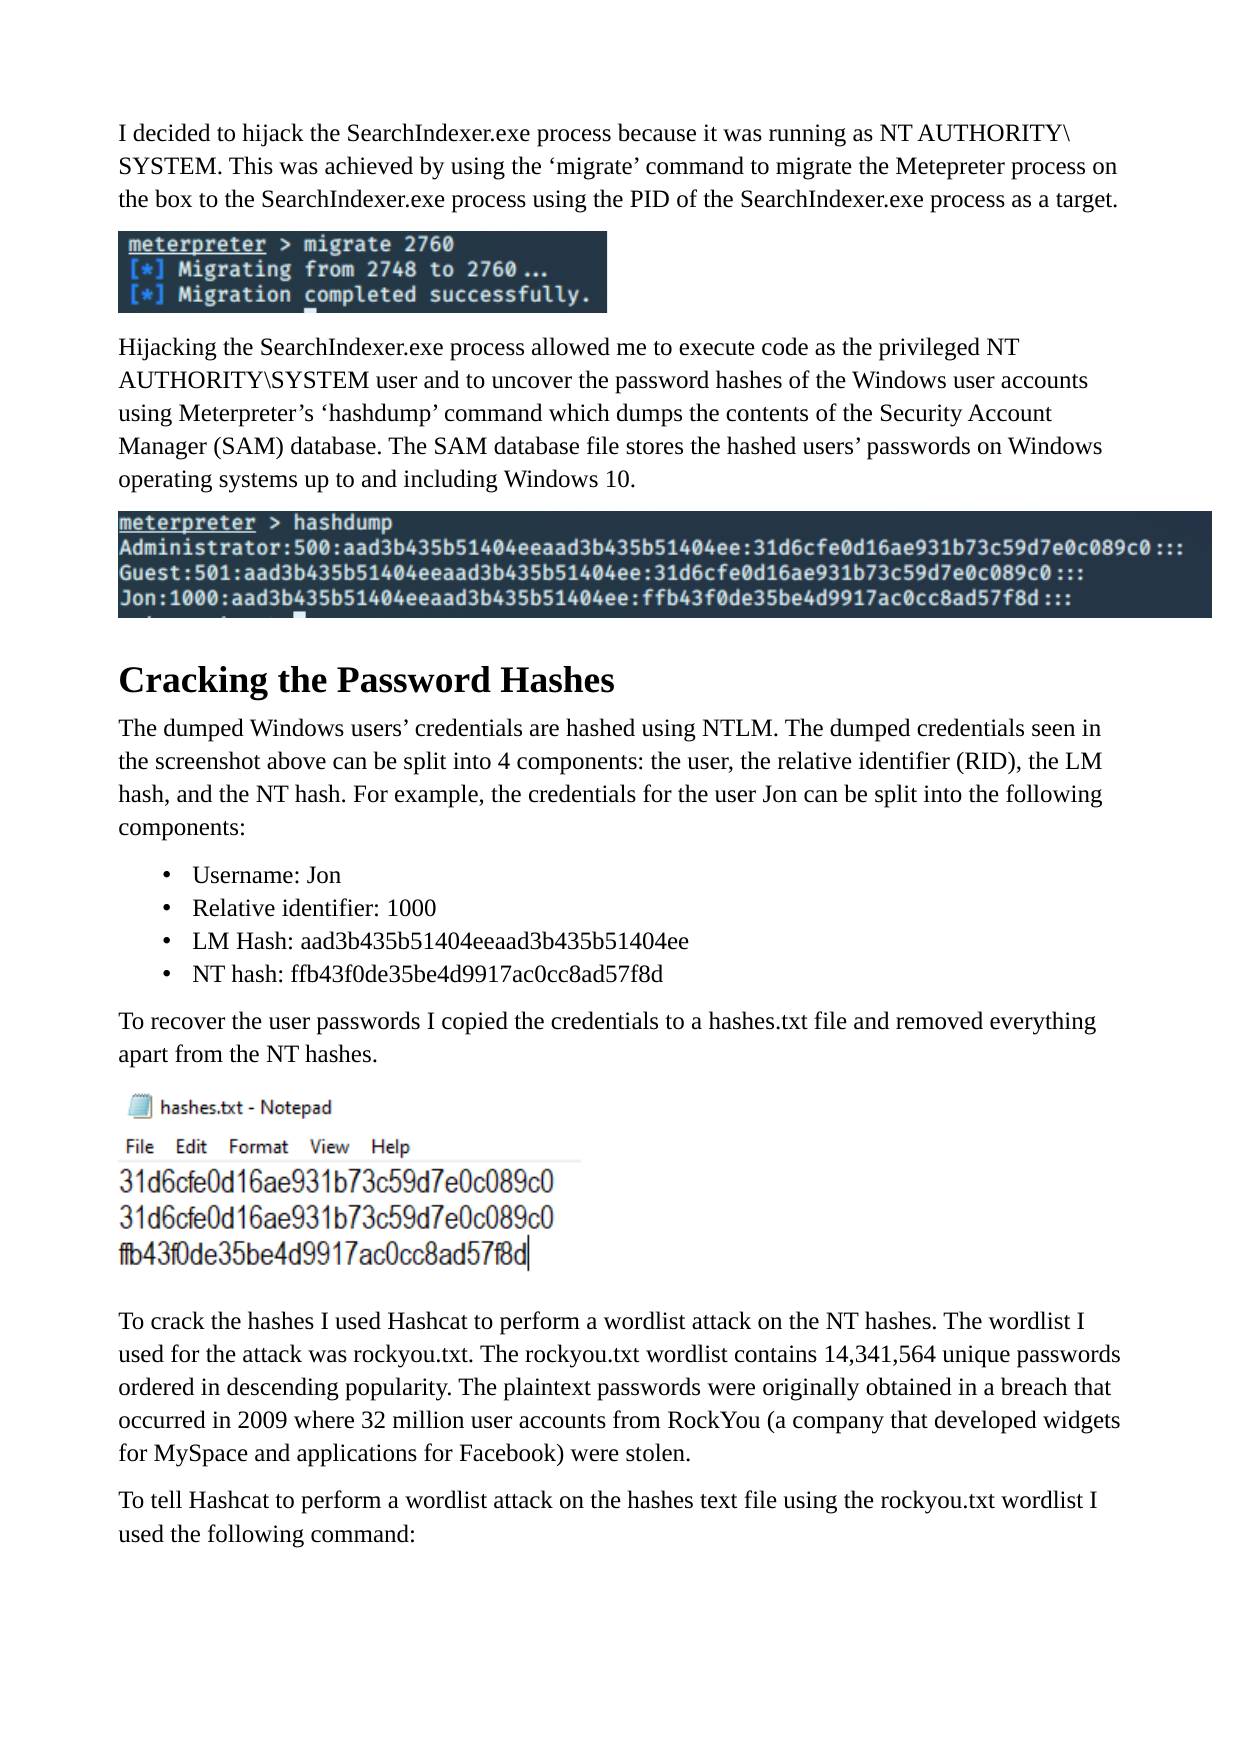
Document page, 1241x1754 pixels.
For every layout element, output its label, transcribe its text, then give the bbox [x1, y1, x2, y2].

text To recover the user passwords I copied the credentials to a hashes.txt file and removed everything apart from the NT hashes. [118, 1006, 1122, 1068]
text To crack the hashes I used Hashcat to perform a wordlist attack on the NT hashes. The wordlist I used for the attack was rockyou.txt. The rockyou.txt wordlist contains 14,341,564 unique passwords ordered in descending popularity. The plaintext passwords were originally obtained in a breach that occurred in 2009 where 32 million user accounts from RockYou (a company that developed widgets for MySpace and applications for Facebook) were stolen. [118, 1306, 1122, 1467]
list LM Hash: aad3b435b51404eeaad3b435b51404ee [162, 926, 1122, 954]
text To tell Hashcat to perform a wordlist attack on the hashes text file using the rockyou.txt wordlist I used the following command: [118, 1486, 1122, 1547]
text The dumped Windows users’ credentials are hashed using NTLM. The dumped credentials seen in the screenshot above can be split into 4 components: the user, the relative identifier (RID), the LM hash, and the NT hash. For example, the credentials for the user Jon can be split into the following components: [118, 713, 1122, 841]
text I decided to hijack the SearchIndexer.exe process because it was running as NT AUTHORITY\SYSTEM. This was achieved by using the ‘migrate’ command to migrate the Metepreter process on the box to the SearchIndexer.exe process using the PID of the SearchIndexer.exe process as a target. [118, 118, 1122, 213]
list Username: Jon [162, 860, 1122, 888]
picture [118, 231, 608, 313]
subtitle Cracking the Password Hashes [118, 657, 1122, 701]
list NT hash: ffb43f0de35be4d9917ac0cc8ad57f8d [162, 959, 1122, 988]
picture [118, 1087, 581, 1287]
picture [118, 511, 1212, 618]
text Hijacking the SearchIndexer.exe process allowed me to execute code as the privileged NT AUTHORITY\SYSTEM user and to uncover the password hashes of the Windows user accounts using Meterpreter’s ‘hashdump’ command which dumps the contents of the Security Account Manager (SAM) database. The SAM database file stores the hashed users’ passwords on Windows operating systems up to and including Windows 10. [118, 332, 1122, 493]
list Relative identifier: 1000 [162, 893, 1122, 922]
